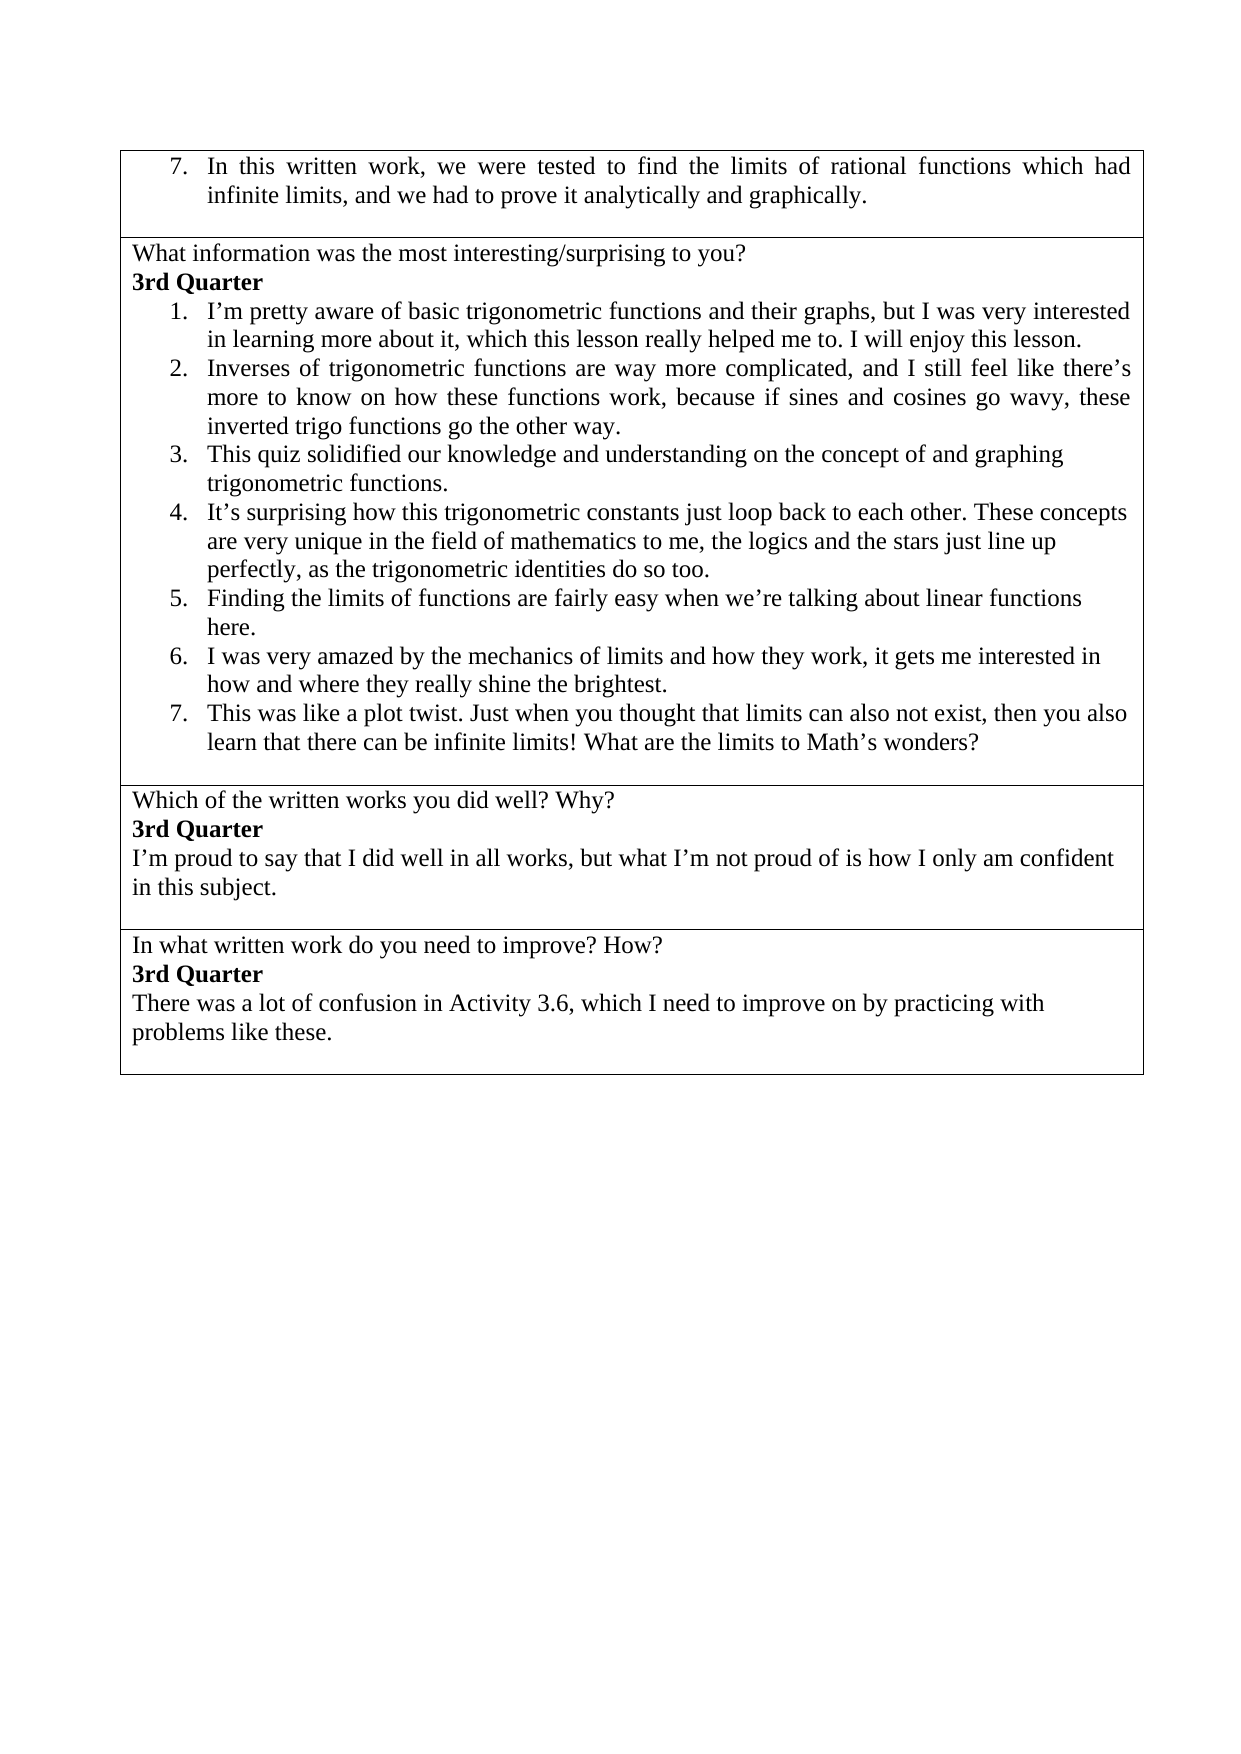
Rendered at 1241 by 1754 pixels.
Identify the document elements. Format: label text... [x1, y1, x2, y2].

table_cell What information was the most interesting/surprising to you? 3rd Quarter I’m pretty aware of basic trigonometric functions and their graphs, but I was very interested in learning more about it, which this lesson really helped me to. I will enjoy this lesson. Inverses of trigonometric functions are way more complicated, and I still feel like there’s more to know on how these functions work, because if sines and cosines go wavy, these inverted trigo functions go the other way. This quiz solidified our knowledge and understanding on the concept of and graphing trigonometric functions. It’s surprising how this trigonometric constants just loop back to each other. These concepts are very unique in the field of mathematics to me, the logics and the stars just line up perfectly, as the trigonometric identities do so too. Finding the limits of functions are fairly easy when we’re talking about linear functions here. I was very amazed by the mechanics of limits and how they work, it gets me interested in how and where they really shine the brightest. This was like a plot twist. Just when you thought that limits can also not exist, then you also learn that there can be infinite limits! What are the limits to Math’s wonders? [121, 238, 1143, 784]
table_cell Explain what exactly you were required to do in these written works? 3rd Quarter In this written work, we were asked to sketch the graphs of the sine and cosine function. We had to find the amplitude, period, and the 5 key points before we were able to sketch the graph in detail. In this written work, we were asked to sketch the graphs of the inverse of the sine and cosine function, the cosecant and secant respectively. We had to sketch the graph of the sine or cosine of the given problem and then we just had to invert the graph. In this quiz, we were asked to find the necessary points needed to sketch the graph of a given trigonometric function, then we sketched the graph of the given function. We were given 3 of these problems to solve. In this written work, we verified the identities of the given trigonometric functions. We needed to make the statement obvious enough to be true. This was achieved through various algebraic operations that were studied in the past, and with the knowledge of the trigonometric identities. In this written work, we had a quick seatwork on our recent topic, limits of functions. We were given 8 problems that we had to evaluate and find the limitations of. In this written work, we were given problems, related to left and right hand limits, or better known as one sided limits, one of which is in the exercise set in the Basic Calculus book and another given by ma’am Ilas. In this written work, we were tested to find the limits of rational functions which had infinite limits, and we had to prove it analytically and graphically. [121, 151, 1143, 237]
table_cell Which of the written works you did well? Why? 3rd Quarter I’m proud to say that I did well in all works, but what I’m not proud of is how I only am confident in this subject. [121, 786, 1143, 929]
table_cell In what written work do you need to improve? How? 3rd Quarter There was a lot of confusion in Activity 3.6, which I need to improve on by practicing with problems like these. [121, 930, 1143, 1074]
